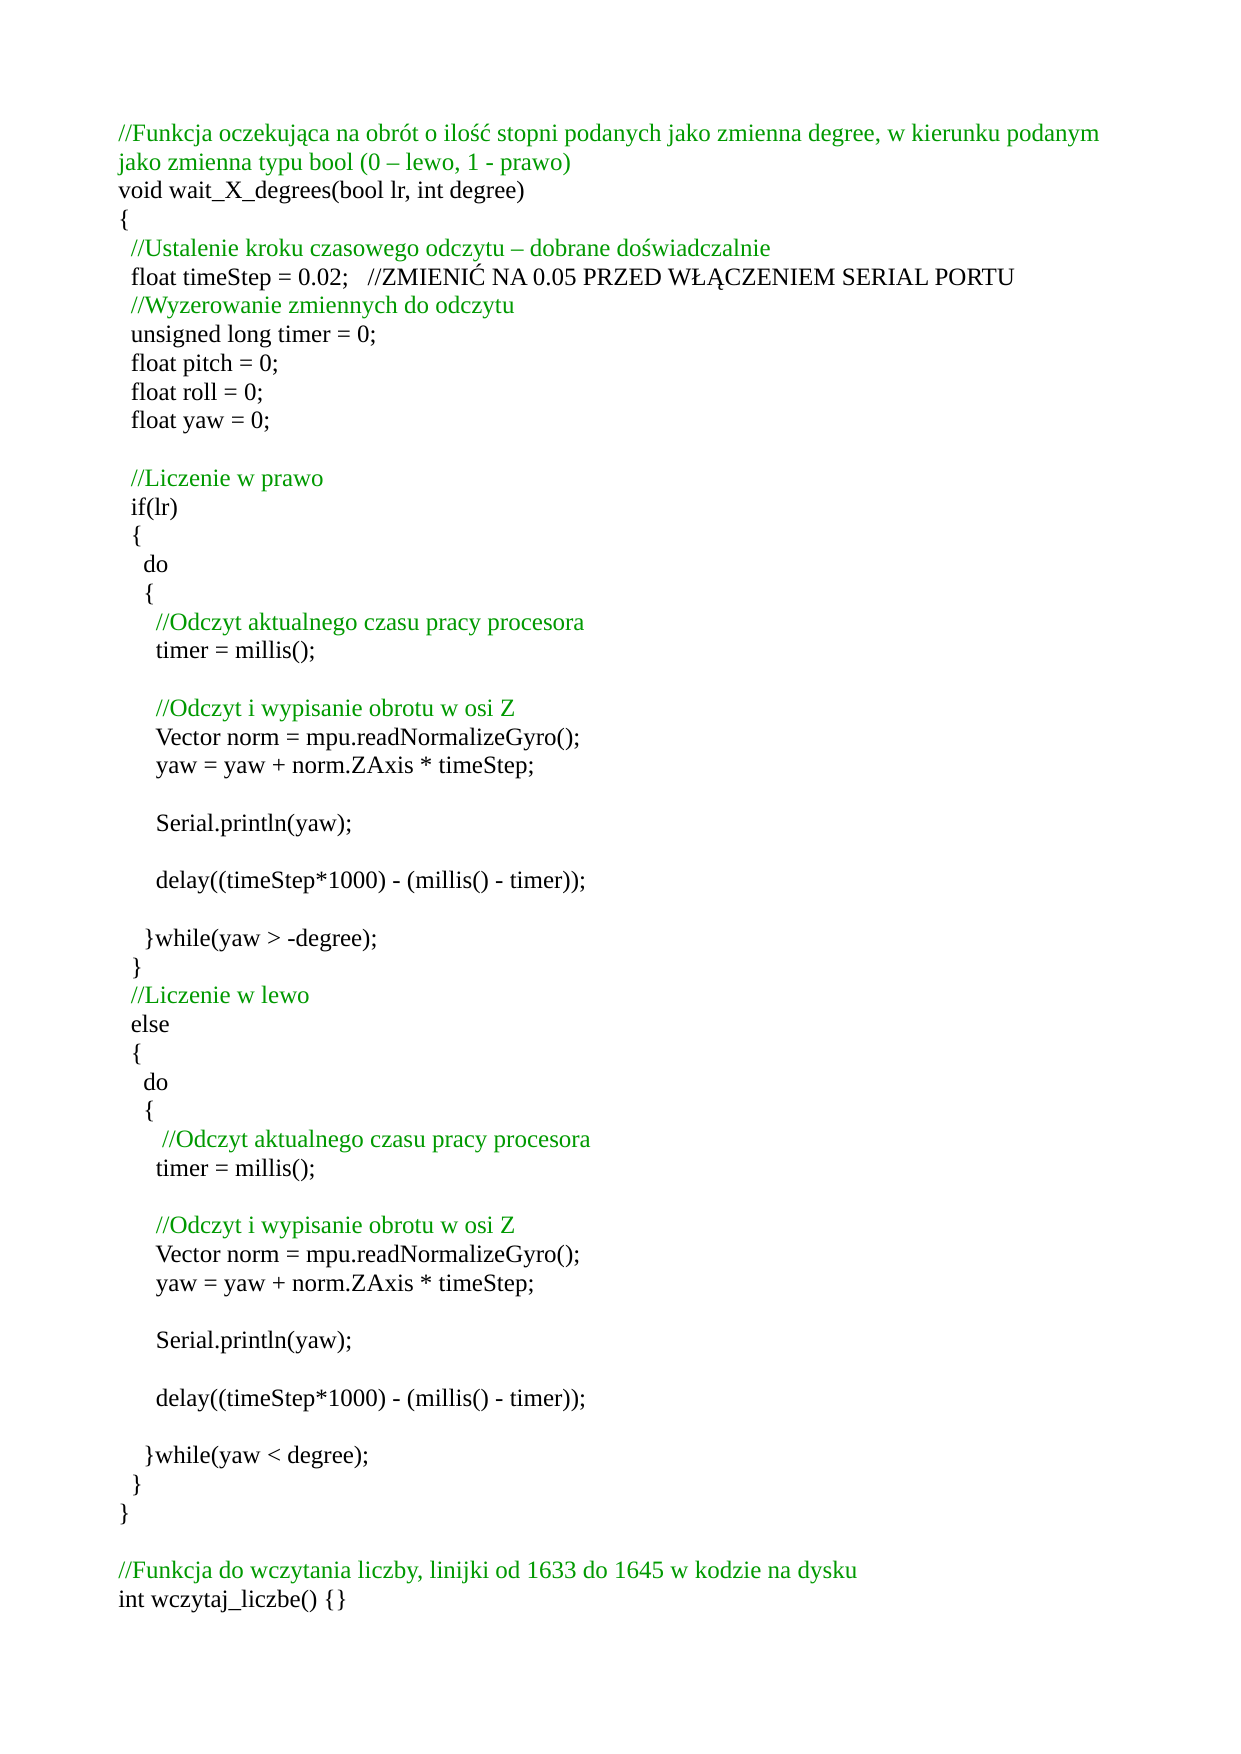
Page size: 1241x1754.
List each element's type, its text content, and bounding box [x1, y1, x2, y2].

text //Odczyt aktualnego czasu pracy procesora [118, 1124, 1122, 1153]
text { [118, 1096, 1122, 1124]
text float roll = 0; [118, 377, 1122, 406]
text else [118, 1009, 1122, 1038]
text delay((timeStep*1000) - (millis() - timer)); [118, 866, 1122, 894]
text //Wyzerowanie zmiennych do odczytu [118, 291, 1122, 319]
text float yaw = 0; [118, 406, 1122, 434]
text }while(yaw > -degree); [118, 923, 1122, 952]
text unsigned long timer = 0; [118, 319, 1122, 348]
text }while(yaw < degree); [118, 1441, 1122, 1469]
text Serial.println(yaw); [118, 808, 1122, 837]
text //Odczyt i wypisanie obrotu w osi Z [118, 1211, 1122, 1239]
text float pitch = 0; [118, 348, 1122, 377]
text { [118, 204, 1122, 233]
text void wait_X_degrees(bool lr, int degree) [118, 176, 1122, 204]
text //Liczenie w lewo [118, 981, 1122, 1009]
text //Liczenie w prawo [118, 463, 1122, 492]
text int wczytaj_liczbe() {} [118, 1584, 1122, 1613]
text yaw = yaw + norm.ZAxis * timeStep; [118, 751, 1122, 779]
text //Ustalenie kroku czasowego odczytu – dobrane doświadczalnie [118, 233, 1122, 262]
text Serial.println(yaw); [118, 1326, 1122, 1354]
text } [118, 1498, 1122, 1527]
text Vector norm = mpu.readNormalizeGyro(); [118, 1239, 1122, 1268]
text { [118, 521, 1122, 549]
text do [118, 1067, 1122, 1096]
text delay((timeStep*1000) - (millis() - timer)); [118, 1383, 1122, 1412]
text timer = millis(); [118, 1153, 1122, 1182]
text { [118, 1038, 1122, 1067]
text //Funkcja oczekująca na obrót o ilość stopni podanych jako zmienna degree, w kierunku podanym jako zmienna typu bool (0 – lewo, 1 - prawo) [118, 118, 1122, 176]
text float timeStep = 0.02; //ZMIENIĆ NA 0.05 PRZED WŁĄCZENIEM SERIAL PORTU [118, 262, 1122, 291]
text //Odczyt aktualnego czasu pracy procesora [118, 607, 1122, 636]
text //Funkcja do wczytania liczby, linijki od 1633 do 1645 w kodzie na dysku [118, 1556, 1122, 1584]
text Vector norm = mpu.readNormalizeGyro(); [118, 722, 1122, 751]
text } [118, 1469, 1122, 1498]
text //Odczyt i wypisanie obrotu w osi Z [118, 693, 1122, 722]
text timer = millis(); [118, 636, 1122, 664]
text { [118, 578, 1122, 607]
text do [118, 549, 1122, 578]
text if(lr) [118, 492, 1122, 521]
text yaw = yaw + norm.ZAxis * timeStep; [118, 1268, 1122, 1297]
text } [118, 952, 1122, 981]
